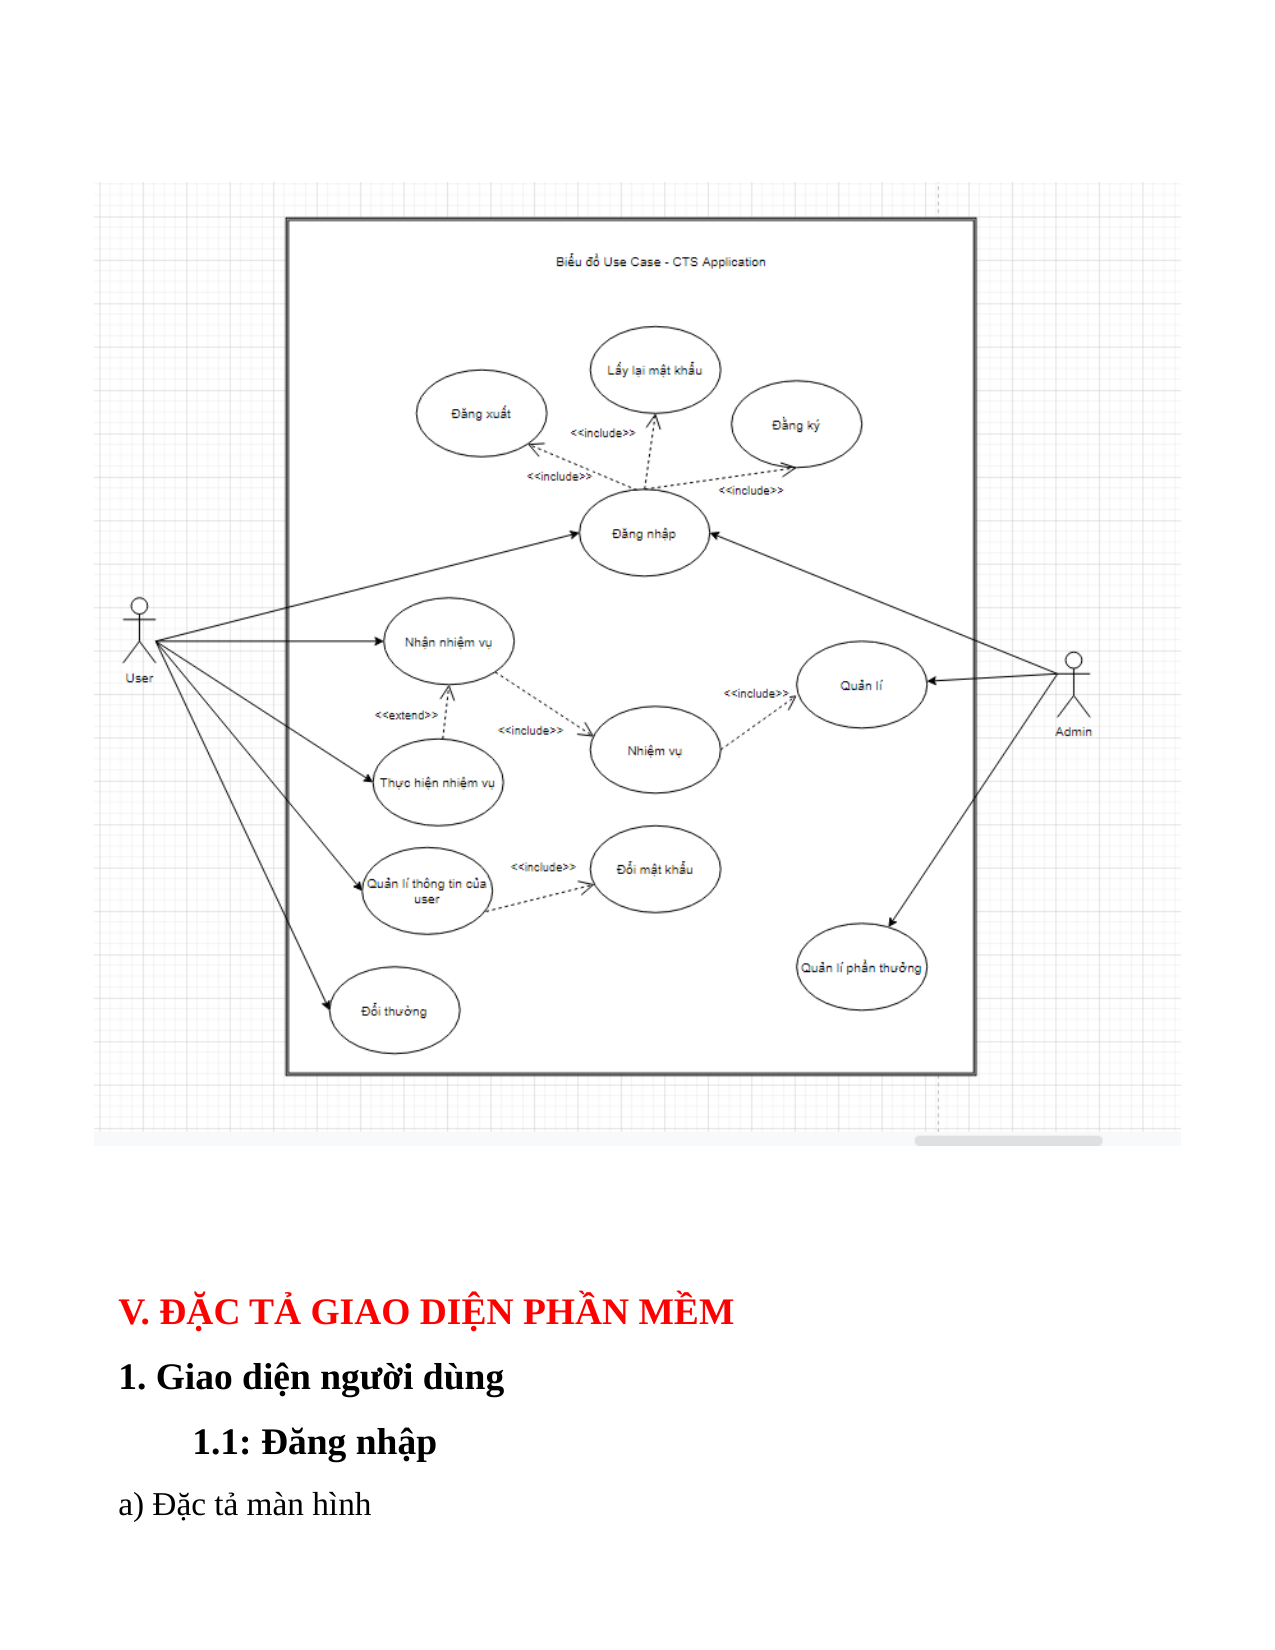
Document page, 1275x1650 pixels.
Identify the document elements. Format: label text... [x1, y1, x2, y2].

text 1. Giao diện người dùng [118, 1354, 1157, 1398]
text a) Đặc tả màn hình [118, 1484, 1157, 1522]
text V. ĐẶC TẢ GIAO DIỆN PHẦN MỀM [118, 1290, 1157, 1333]
picture [93, 182, 1182, 1146]
text 1.1: Đăng nhập [118, 1419, 1157, 1462]
